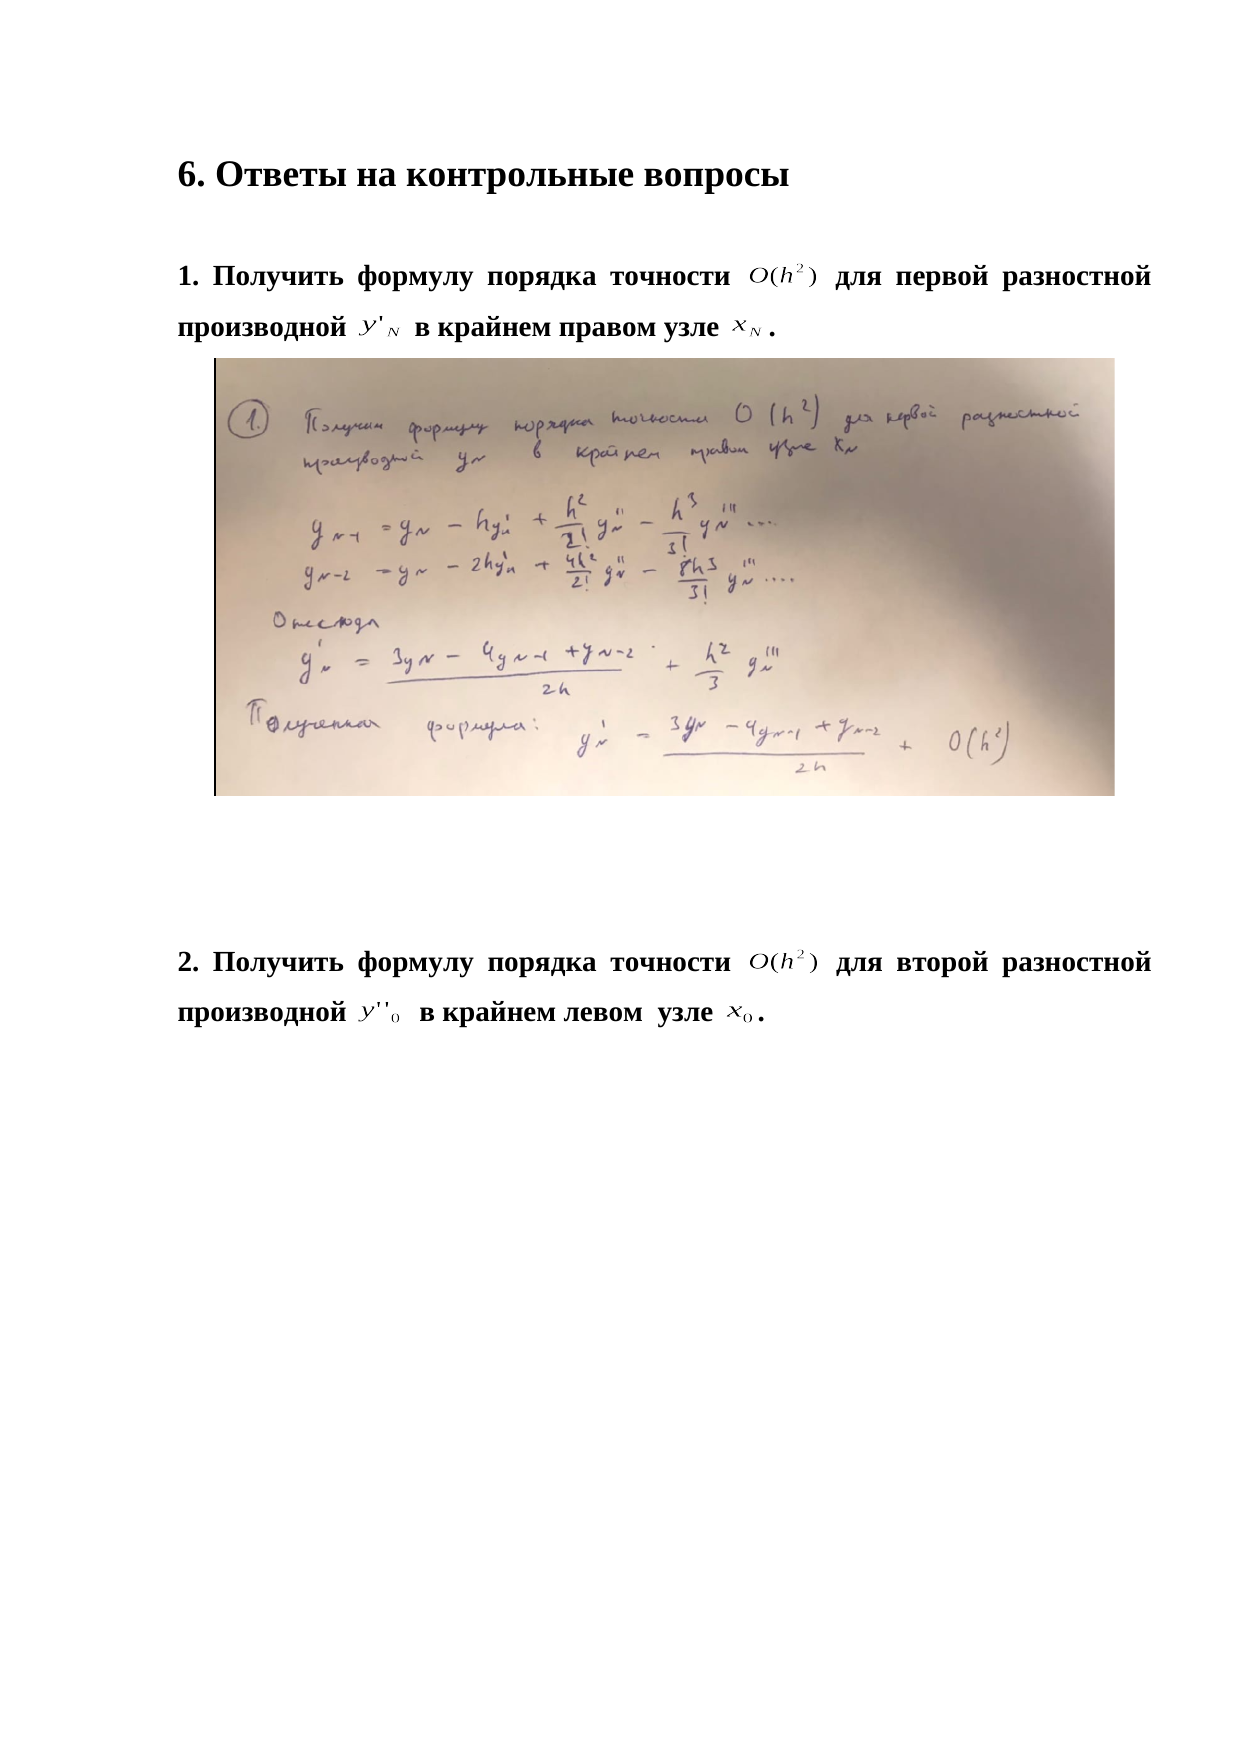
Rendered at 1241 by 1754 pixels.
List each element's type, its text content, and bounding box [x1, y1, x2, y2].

text 6. Ответы на контрольные вопросы [177, 152, 1152, 195]
text 1. Получить формулу порядка точности для первой разностной производной в крайнем правом узле . [177, 258, 1152, 342]
text 2. Получить формулу порядка точности для второй разностной производной в крайнем левом узле . [177, 944, 1152, 1028]
picture [214, 358, 1115, 796]
